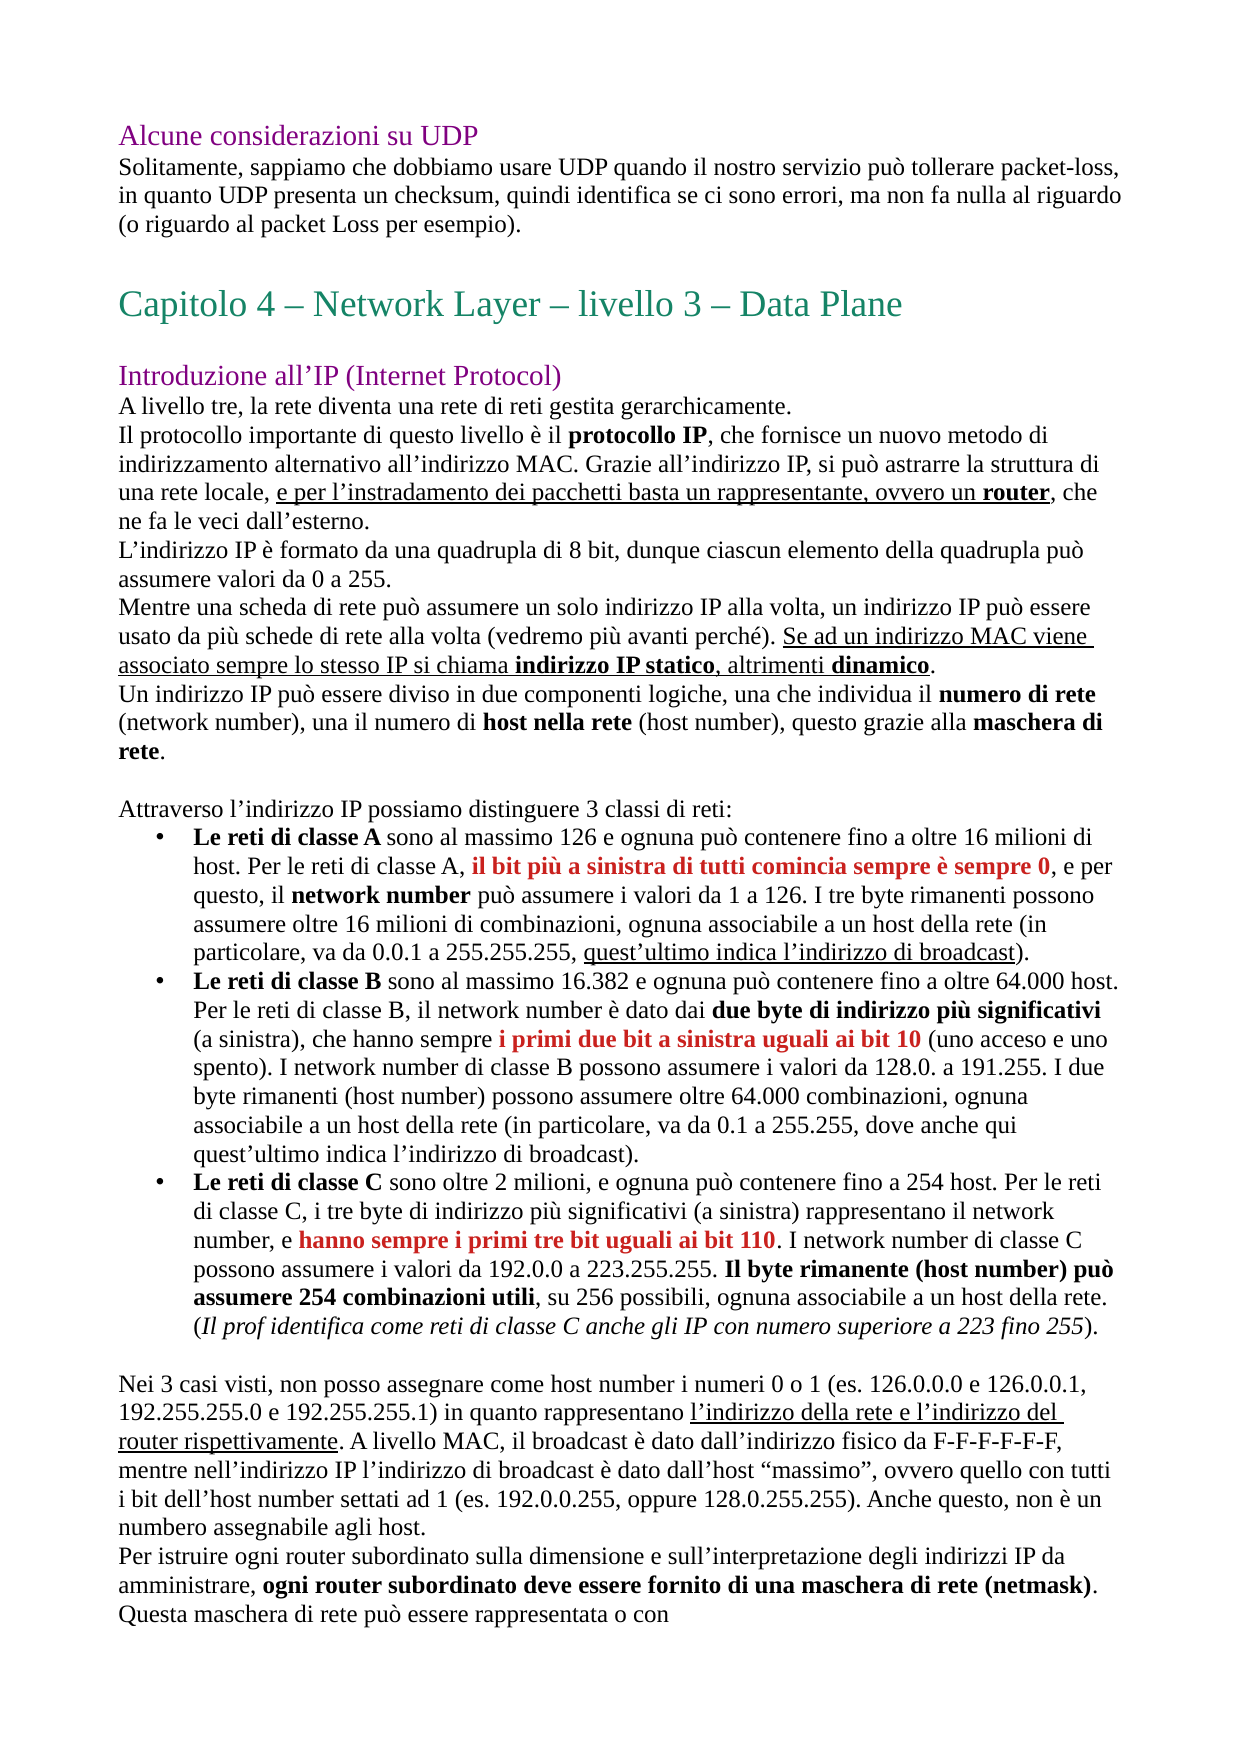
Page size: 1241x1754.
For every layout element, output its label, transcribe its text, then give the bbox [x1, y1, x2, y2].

text L’indirizzo IP è formato da una quadrupla di 8 bit, dunque ciascun elemento della quadrupla può assumere valori da 0 a 255. [118, 535, 1122, 592]
text Nei 3 casi visti, non posso assegnare come host number i numeri 0 o 1 (es. 126.0.0.0 e 126.0.0.1, 192.255.255.0 e 192.255.255.1) in quanto rappresentano l’indirizzo della rete e l’indirizzo del router rispettivamente. A livello MAC, il broadcast è dato dall’indirizzo fisico da F-F-F-F-F-F, mentre nell’indirizzo IP l’indirizzo di broadcast è dato dall’host “massimo”, ovvero quello con tutti i bit dell’host number settati ad 1 (es. 192.0.0.255, oppure 128.0.255.255). Anche questo, non è un numbero assegnabile agli host. [118, 1369, 1122, 1541]
text A livello tre, la rete diventa una rete di reti gestita gerarchicamente. [118, 391, 1122, 420]
list Le reti di classe C sono oltre 2 milioni, e ognuna può contenere fino a 254 host. Per le reti di classe C, i tre byte di indirizzo più significativi (a sinistra) rappresentano il network number, e hanno sempre i primi tre bit uguali ai bit 110. I network number di classe C possono assumere i valori da 192.0.0 a 223.255.255. Il byte rimanente (host number) può assumere 254 combinazioni utili, su 256 possibili, ognuna associabile a un host della rete. [156, 1167, 1122, 1311]
text Solitamente, sappiamo che dobbiamo usare UDP quando il nostro servizio può tollerare packet-loss, in quanto UDP presenta un checksum, quindi identifica se ci sono errori, ma non fa nulla al riguardo (o riguardo al packet Loss per esempio). [118, 152, 1122, 238]
text Mentre una scheda di rete può assumere un solo indirizzo IP alla volta, un indirizzo IP può essere usato da più schede di rete alla volta (vedremo più avanti perché). Se ad un indirizzo MAC viene associato sempre lo stesso IP si chiama indirizzo IP statico, altrimenti dinamico. [118, 592, 1122, 679]
list Le reti di classe B sono al massimo 16.382 e ognuna può contenere fino a oltre 64.000 host. Per le reti di classe B, il network number è dato dai due byte di indirizzo più significativi (a sinistra), che hanno sempre i primi due bit a sinistra uguali ai bit 10 (uno acceso e uno spento). I network number di classe B possono assumere i valori da 128.0. a 191.255. I due byte rimanenti (host number) possono assumere oltre 64.000 combinazioni, ognuna associabile a un host della rete (in particolare, va da 0.1 a 255.255, dove anche qui quest’ultimo indica l’indirizzo di broadcast). [156, 966, 1122, 1167]
text Per istruire ogni router subordinato sulla dimensione e sull’interpretazione degli indirizzi IP da amministrare, ogni router subordinato deve essere fornito di una maschera di rete (netmask). Questa maschera di rete può essere rappresentata o con [118, 1541, 1122, 1627]
text Attraverso l’indirizzo IP possiamo distinguere 3 classi di reti: [118, 794, 1122, 822]
list (Il prof identifica come reti di classe C anche gli IP con numero superiore a 223 fino 255). [156, 1311, 1122, 1340]
text Alcune considerazioni su UDP [118, 118, 1122, 152]
text Capitolo 4 – Network Layer – livello 3 – Data Plane [118, 281, 1122, 324]
text Introduzione all’IP (Internet Protocol) [118, 358, 1122, 391]
list Le reti di classe A sono al massimo 126 e ognuna può contenere fino a oltre 16 milioni di host. Per le reti di classe A, il bit più a sinistra di tutti comincia sempre è sempre 0, e per questo, il network number può assumere i valori da 1 a 126. I tre byte rimanenti possono assumere oltre 16 milioni di combinazioni, ognuna associabile a un host della rete (in particolare, va da 0.0.1 a 255.255.255, quest’ultimo indica l’indirizzo di broadcast). [156, 822, 1122, 966]
text Il protocollo importante di questo livello è il protocollo IP, che fornisce un nuovo metodo di indirizzamento alternativo all’indirizzo MAC. Grazie all’indirizzo IP, si può astrarre la struttura di una rete locale, e per l’instradamento dei pacchetti basta un rappresentante, ovvero un router, che ne fa le veci dall’esterno. [118, 420, 1122, 535]
text Un indirizzo IP può essere diviso in due componenti logiche, una che individua il numero di rete (network number), una il numero di host nella rete (host number), questo grazie alla maschera di rete. [118, 679, 1122, 765]
